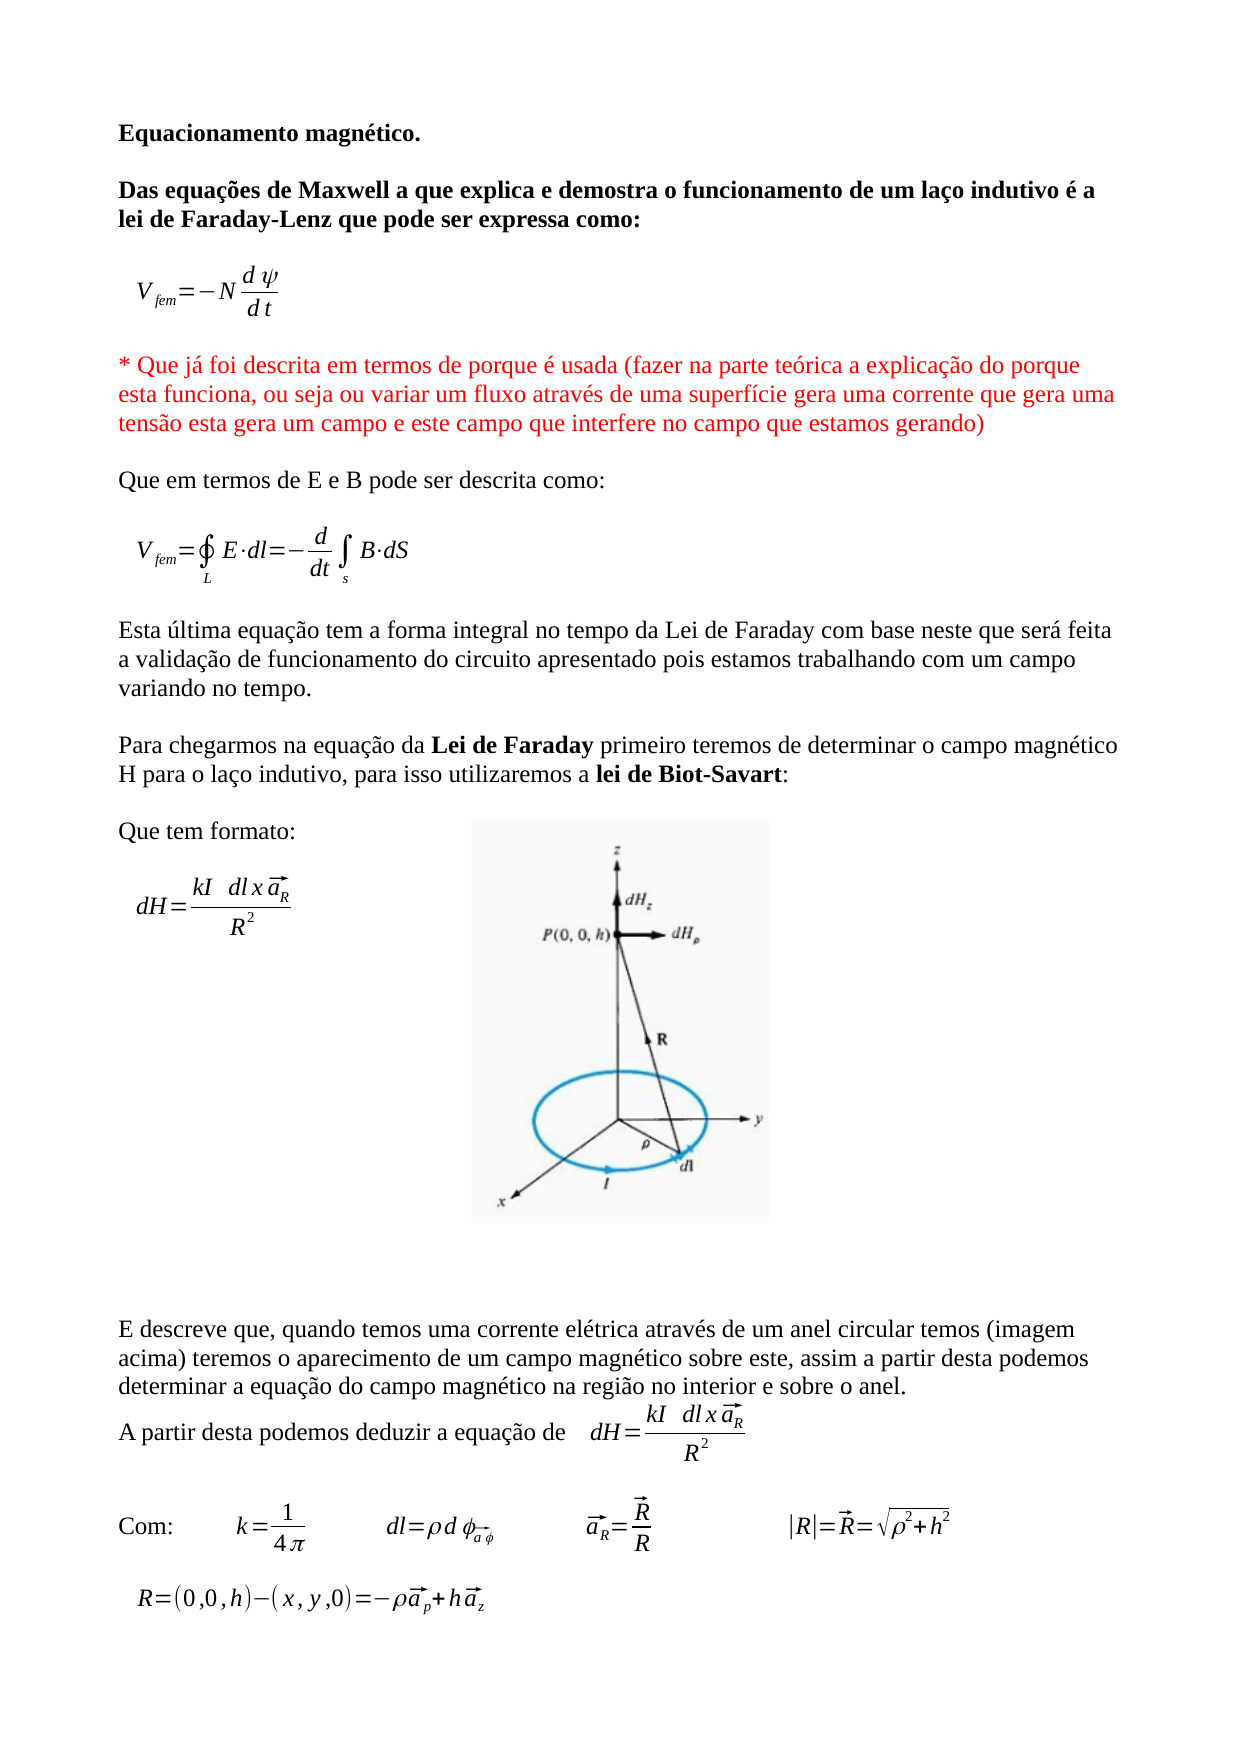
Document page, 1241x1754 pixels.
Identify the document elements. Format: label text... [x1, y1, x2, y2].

text Das equações de Maxwell a que explica e demostra o funcionamento de um laço indutivo é a lei de Faraday-Lenz que pode ser expressa como: [118, 176, 1122, 233]
text Com: [118, 1495, 1122, 1557]
text Que em termos de E e B pode ser descrita como: [118, 465, 1122, 494]
text Que tem formato: [118, 816, 1122, 845]
picture [471, 819, 769, 1223]
text Para chegarmos na equação da Lei de Faraday primeiro teremos de determinar o campo magnético H para o laço indutivo, para isso utilizaremos a lei de Biot-Savart: [118, 730, 1122, 788]
text Esta última equação tem a forma integral no tempo da Lei de Faraday com base neste que será feita a validação de funcionamento do circuito apresentado pois estamos trabalhando com um campo variando no tempo. [118, 615, 1122, 701]
text * Que já foi descrita em termos de porque é usada (fazer na parte teórica a explicação do porque esta funciona, ou seja ou variar um fluxo através de uma superfície gera uma corrente que gera uma tensão esta gera um campo e este campo que interfere no campo que estamos gerando) [118, 350, 1122, 437]
text E descreve que, quando temos uma corrente elétrica através de um anel circular temos (imagem acima) teremos o aparecimento de um campo magnético sobre este, assim a partir desta podemos determinar a equação do campo magnético na região no interior e sobre o anel. [118, 1314, 1122, 1400]
text A partir desta podemos deduzir a equação de [118, 1400, 1122, 1466]
text Equacionamento magnético. [118, 118, 1122, 147]
